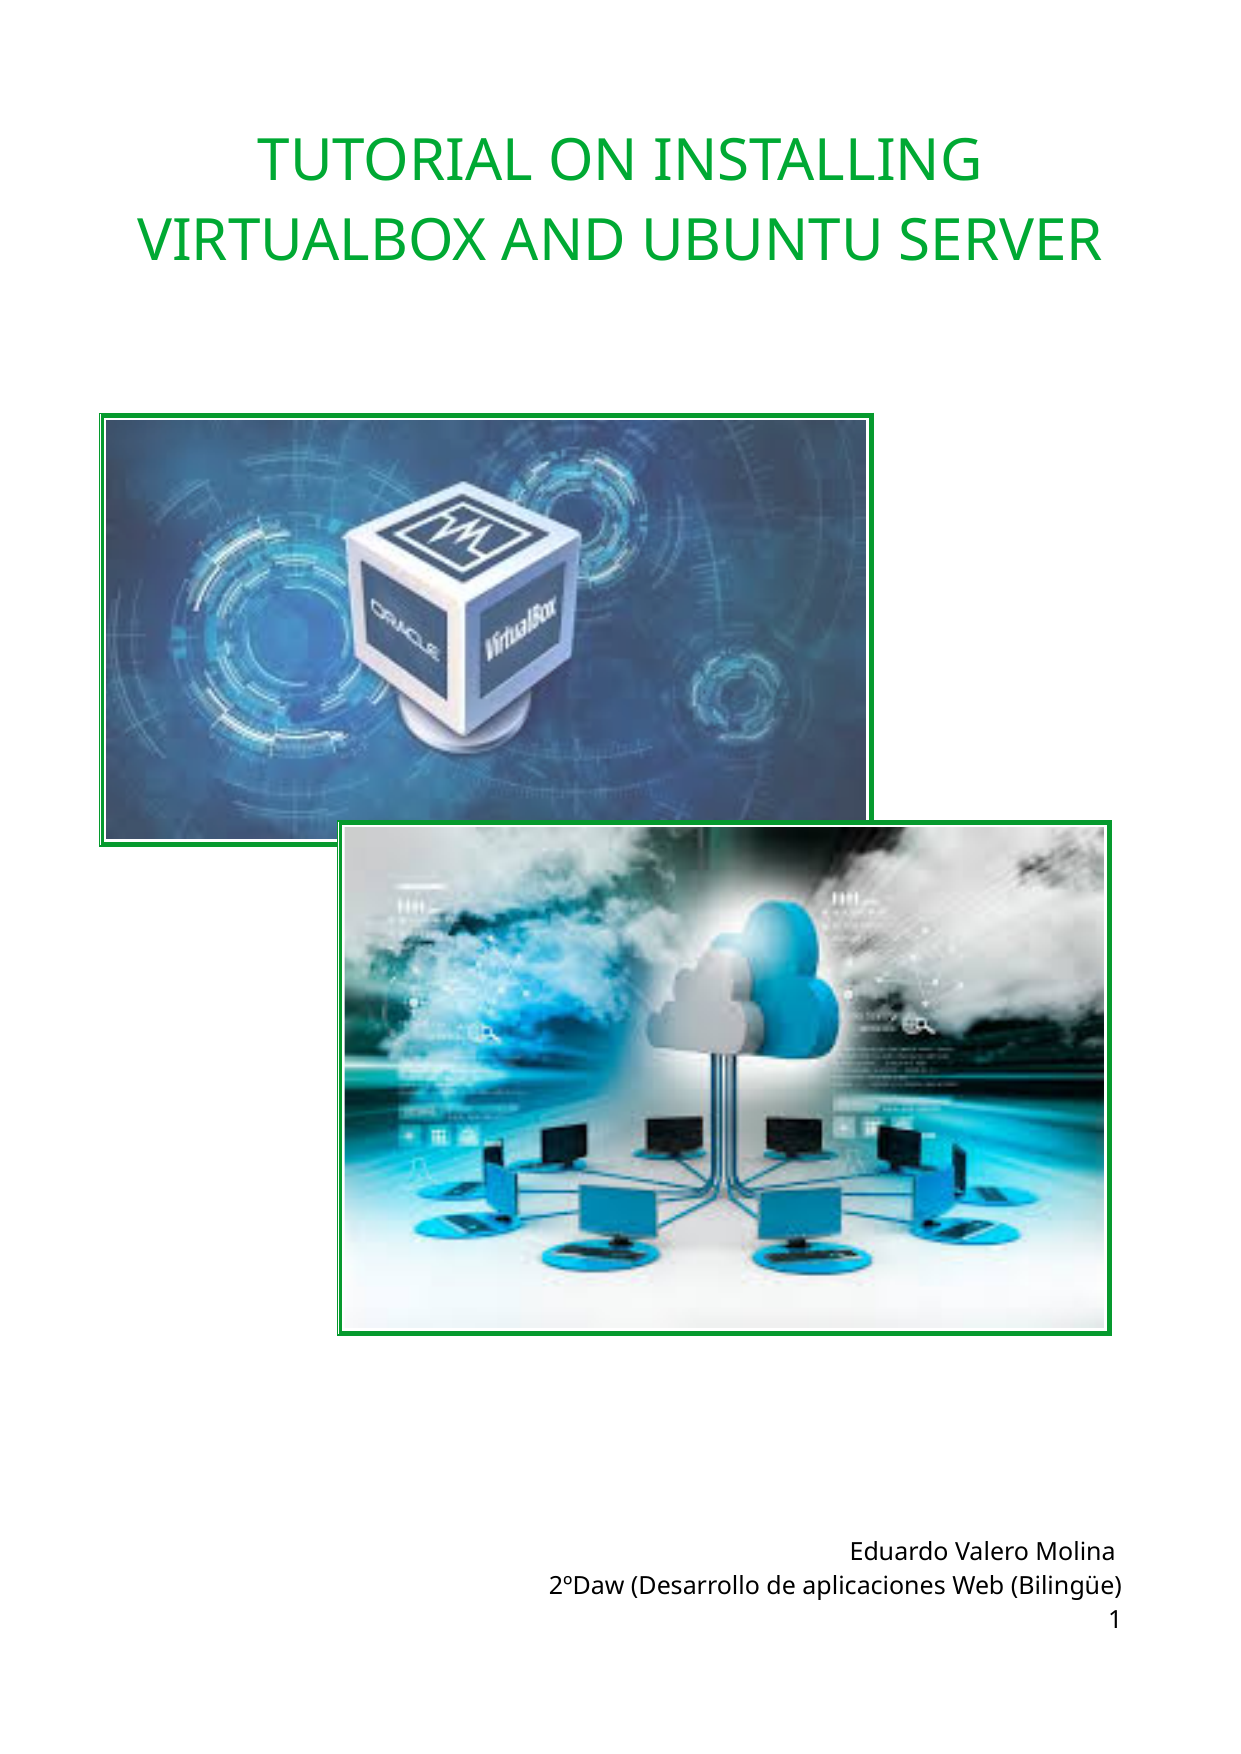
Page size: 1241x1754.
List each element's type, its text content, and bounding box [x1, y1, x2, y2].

text TUTORIAL ON INSTALLING VIRTUALBOX AND UBUNTU SERVER [118, 118, 1122, 277]
picture [344, 827, 1104, 1328]
